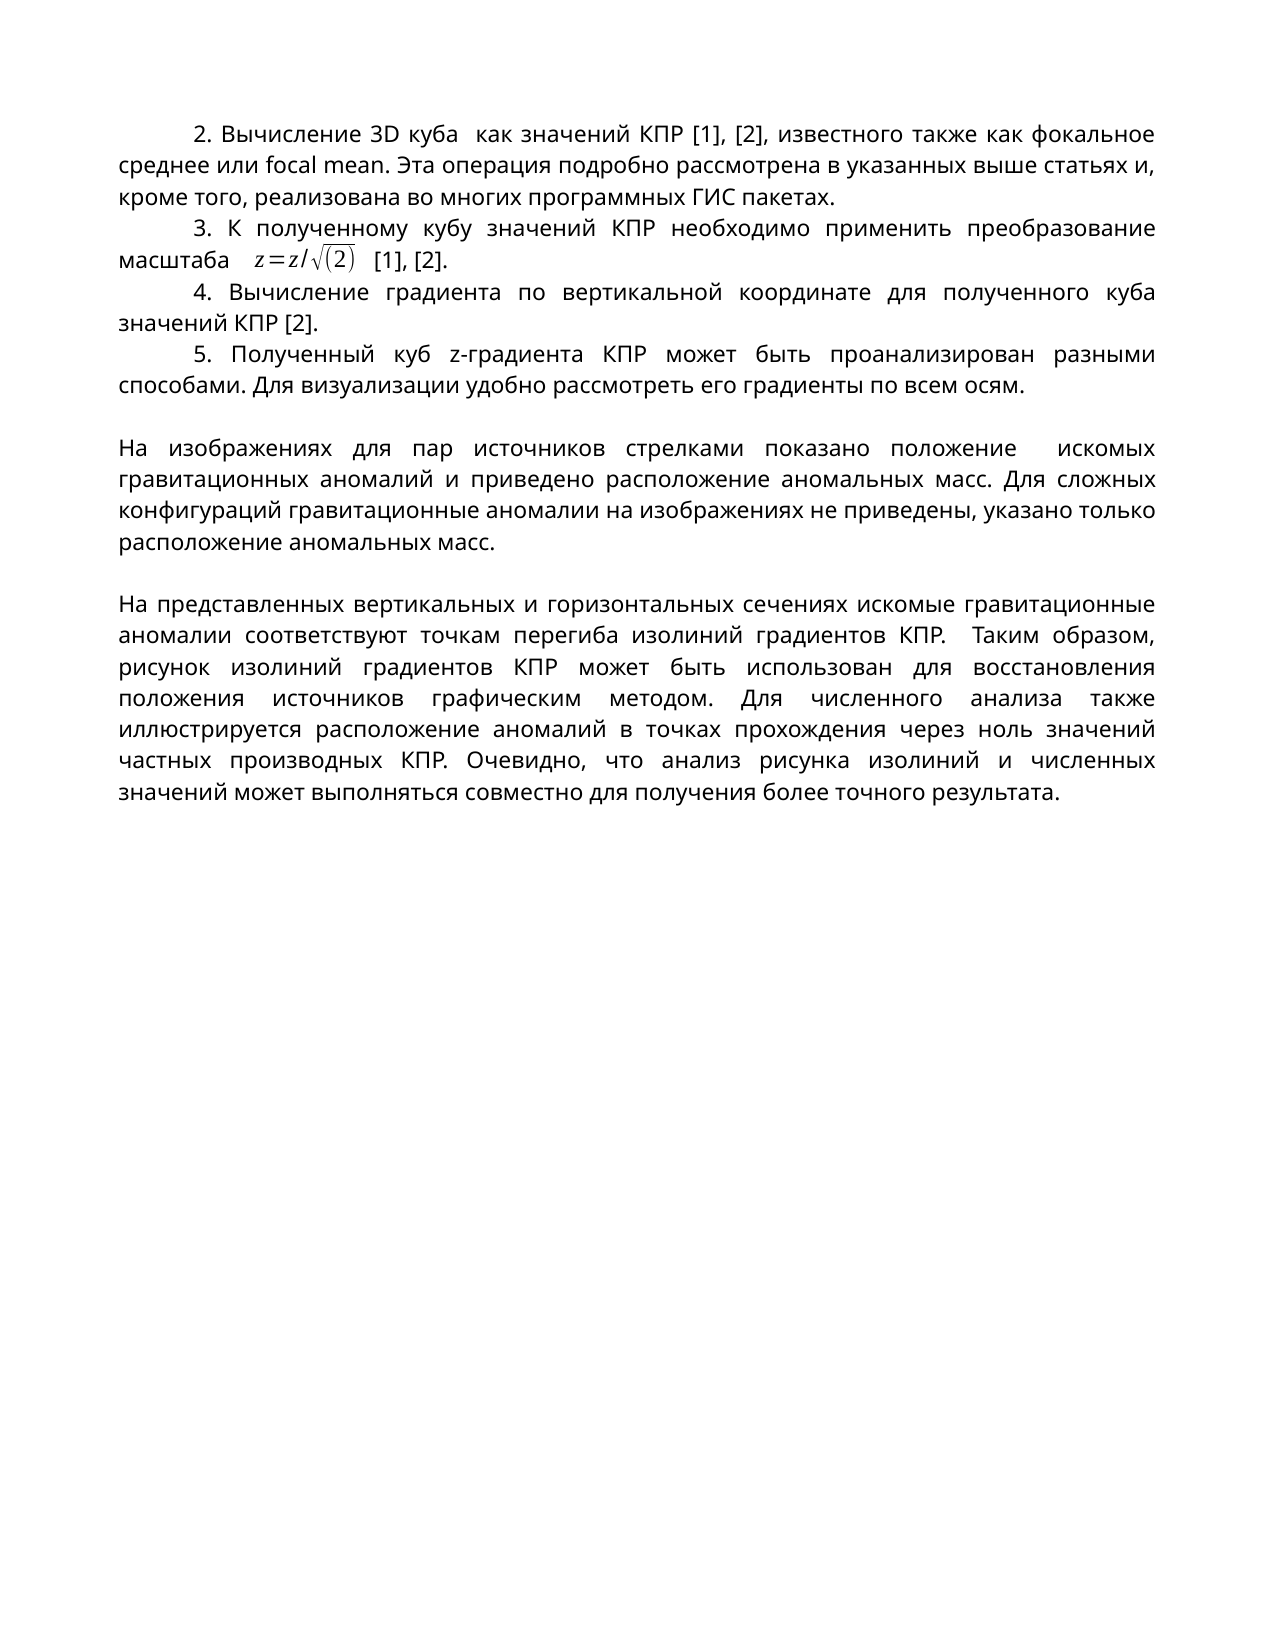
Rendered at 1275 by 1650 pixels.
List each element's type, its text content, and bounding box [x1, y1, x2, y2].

text 3. К полученному кубу значений КПР необходимо применить преобразование масштаба [1], [2]. [118, 212, 1157, 275]
text 5. Полученный куб z-градиента КПР может быть проанализирован разными способами. Для визуализации удобно рассмотреть его градиенты по всем осям. [118, 338, 1157, 400]
text На изображениях для пар источников стрелками показано положение искомых гравитационных аномалий и приведено расположение аномальных масс. Для сложных конфигураций гравитационные аномалии на изображениях не приведены, указано только расположение аномальных масс. [118, 432, 1157, 557]
text 2. Вычисление 3D куба как значений КПР [1], [2], известного также как фокальное среднее или focal mean. Эта операция подробно рассмотрена в указанных выше статьях и, кроме того, реализована во многих программных ГИС пакетах. [118, 118, 1157, 212]
text На представленных вертикальных и горизонтальных сечениях искомые гравитационные аномалии соответствуют точкам перегиба изолиний градиентов КПР. Таким образом, рисунок изолиний градиентов КПР может быть использован для восстановления положения источников графическим методом. Для численного анализа также иллюстрируется расположение аномалий в точках прохождения через ноль значений частных производных КПР. Очевидно, что анализ рисунка изолиний и численных значений может выполняться совместно для получения более точного результата. [118, 588, 1157, 807]
text 4. Вычисление градиента по вертикальной координате для полученного куба значений КПР [2]. [118, 275, 1157, 338]
